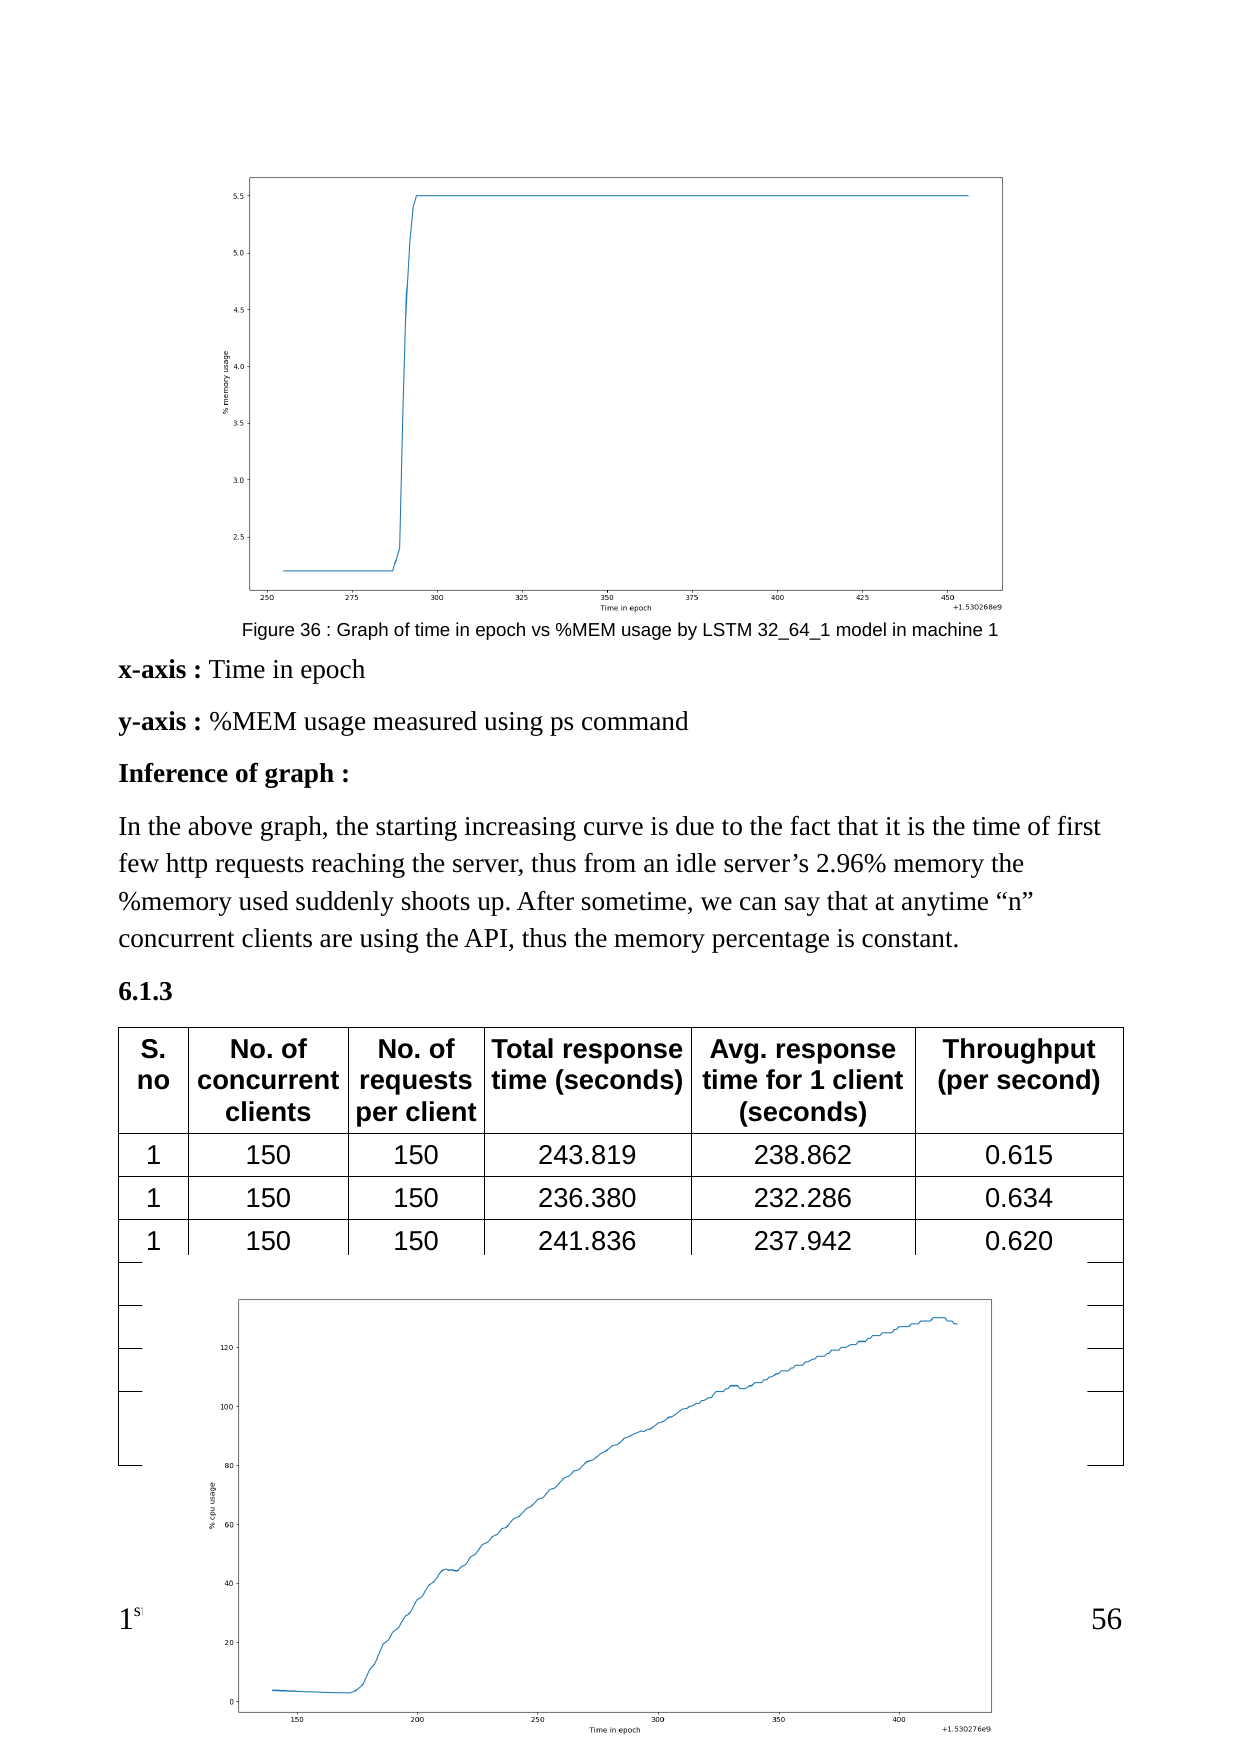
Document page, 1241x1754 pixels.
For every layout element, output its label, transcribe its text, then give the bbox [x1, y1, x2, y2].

table_cell 150 [189, 1220, 348, 1255]
subtitle Figure 36 : Graph of time in epoch vs %MEM usage by LSTM 32_64_1 model in machine 1 [118, 118, 1122, 641]
table_cell 150 [189, 1177, 348, 1219]
picture [141, 131, 1099, 619]
table_header Throughput (per second) [916, 1028, 1123, 1133]
table_cell 241.836 [485, 1220, 691, 1255]
table_cell 237.942 [692, 1220, 915, 1255]
table_header No. of concurrent clients [189, 1028, 348, 1133]
text Inference of graph : [118, 757, 1122, 789]
table_cell 150 [349, 1220, 484, 1255]
picture [142, 1255, 1088, 1754]
table_cell 150 [349, 1177, 484, 1219]
text y-axis : %MEM usage measured using ps command [118, 705, 1122, 737]
table_cell 150 [189, 1134, 348, 1176]
table_cell 236.380 [485, 1177, 691, 1219]
table_cell 0.620 [916, 1220, 1123, 1262]
table_header No. of requests per client [349, 1028, 484, 1133]
table_cell 0.634 [916, 1177, 1123, 1219]
table_cell 1 [119, 1134, 188, 1176]
table_cell 150 [349, 1134, 484, 1176]
table_cell 1 [119, 1220, 188, 1262]
table_cell TABLE 39 [119, 1392, 142, 1465]
table_cell 0.615 [916, 1134, 1123, 1176]
table_cell average Throughput (per second): 0.623 [119, 1349, 142, 1391]
table_cell TABLE 39 [1088, 1392, 1123, 1465]
text x-axis : Time in epoch [118, 653, 1122, 684]
text In the above graph, the starting increasing curve is due to the fact that it is the time of first few http requests reaching the server, thus from an idle server’s 2.96% memory the %memory used suddenly shoots up. After sometime, we can say that at anytime “n” concurrent clients are using the API, thus the memory percentage is constant. [118, 809, 1122, 954]
text 6.1.3 [118, 974, 1122, 1006]
table_cell average total response time (seconds) : 240.678 [119, 1263, 142, 1305]
table_cell 238.862 [692, 1134, 915, 1176]
table_cell average Throughput (per second): 0.623 [1088, 1349, 1123, 1391]
table_cell average response time for one client (seconds) : 238.555 [1088, 1306, 1123, 1348]
table_cell 243.819 [485, 1134, 691, 1176]
table_cell 1 [119, 1177, 188, 1219]
table_cell 232.286 [692, 1177, 915, 1219]
table_header Total response time (seconds) [485, 1028, 691, 1133]
table_cell average total response time (seconds) : 240.678 [1088, 1263, 1123, 1305]
table_header S. no [119, 1028, 188, 1133]
table_header Avg. response time for 1 client (seconds) [692, 1028, 915, 1133]
